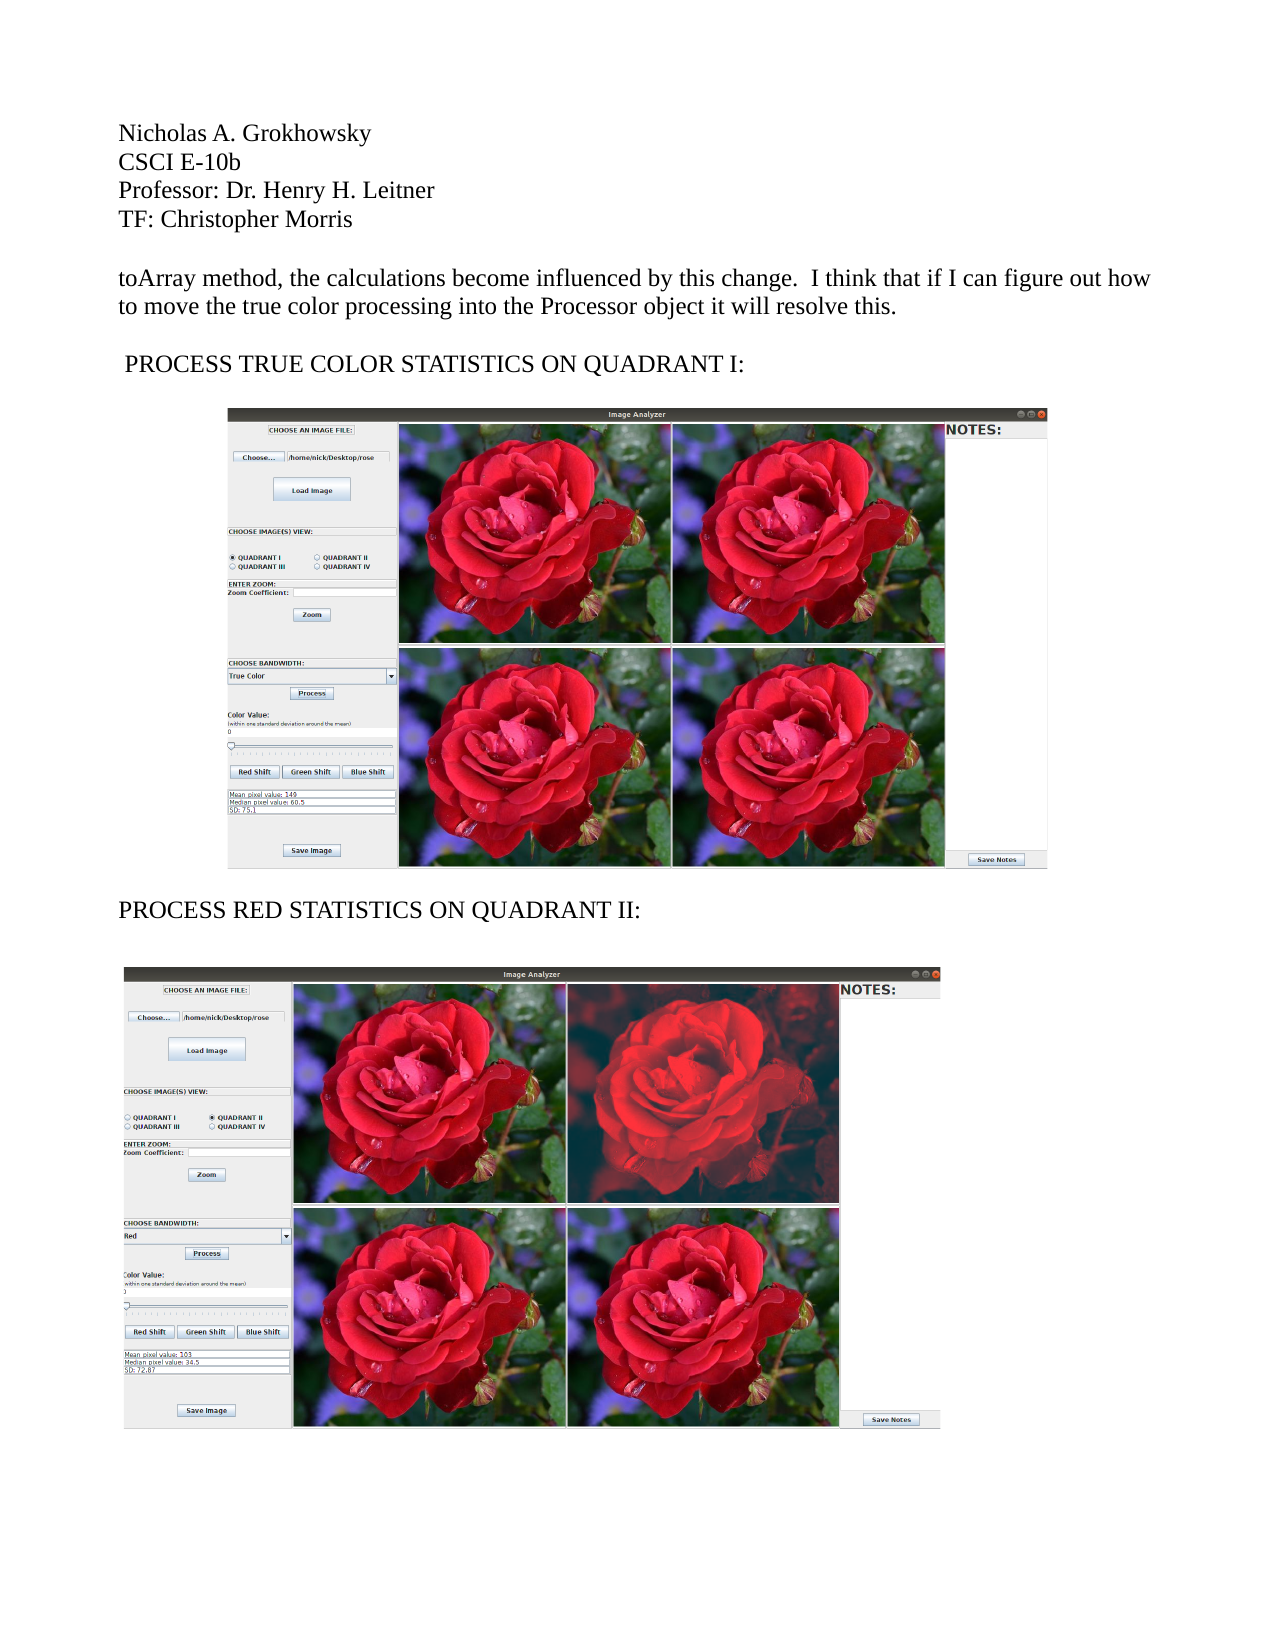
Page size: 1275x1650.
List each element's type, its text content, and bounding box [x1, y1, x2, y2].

picture [227, 408, 1048, 869]
text toArray method, the calculations become influenced by this change. I think that if I can figure out how to move the true color processing into the Processor object it will resolve this. [118, 263, 1157, 320]
text PROCESS RED STATISTICS ON QUADRANT II: [118, 895, 1157, 924]
text PROCESS TRUE COLOR STATISTICS ON QUADRANT I: [118, 349, 1157, 378]
picture [123, 967, 941, 1429]
